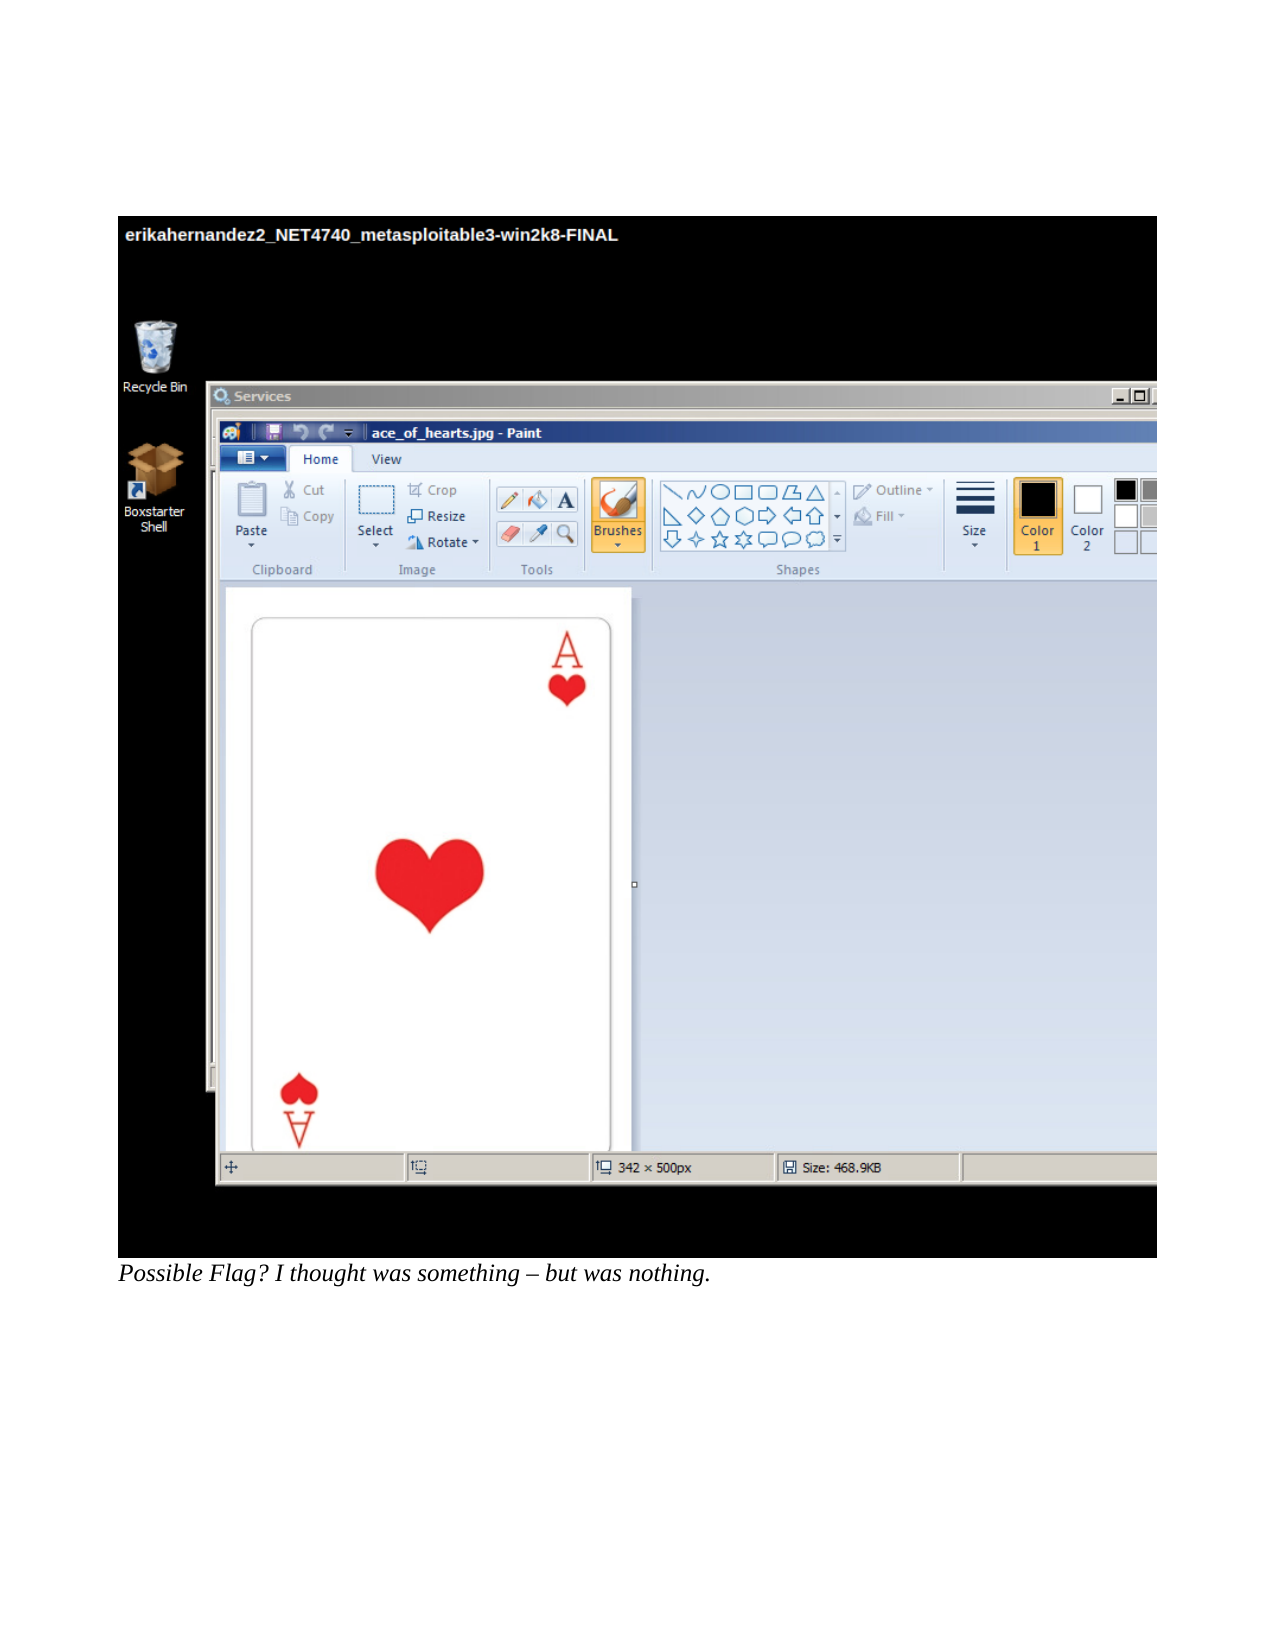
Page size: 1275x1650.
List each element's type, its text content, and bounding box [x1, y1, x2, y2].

text Possible Flag? I thought was something – but was nothing. [118, 1258, 1157, 1287]
picture [118, 216, 1157, 1258]
